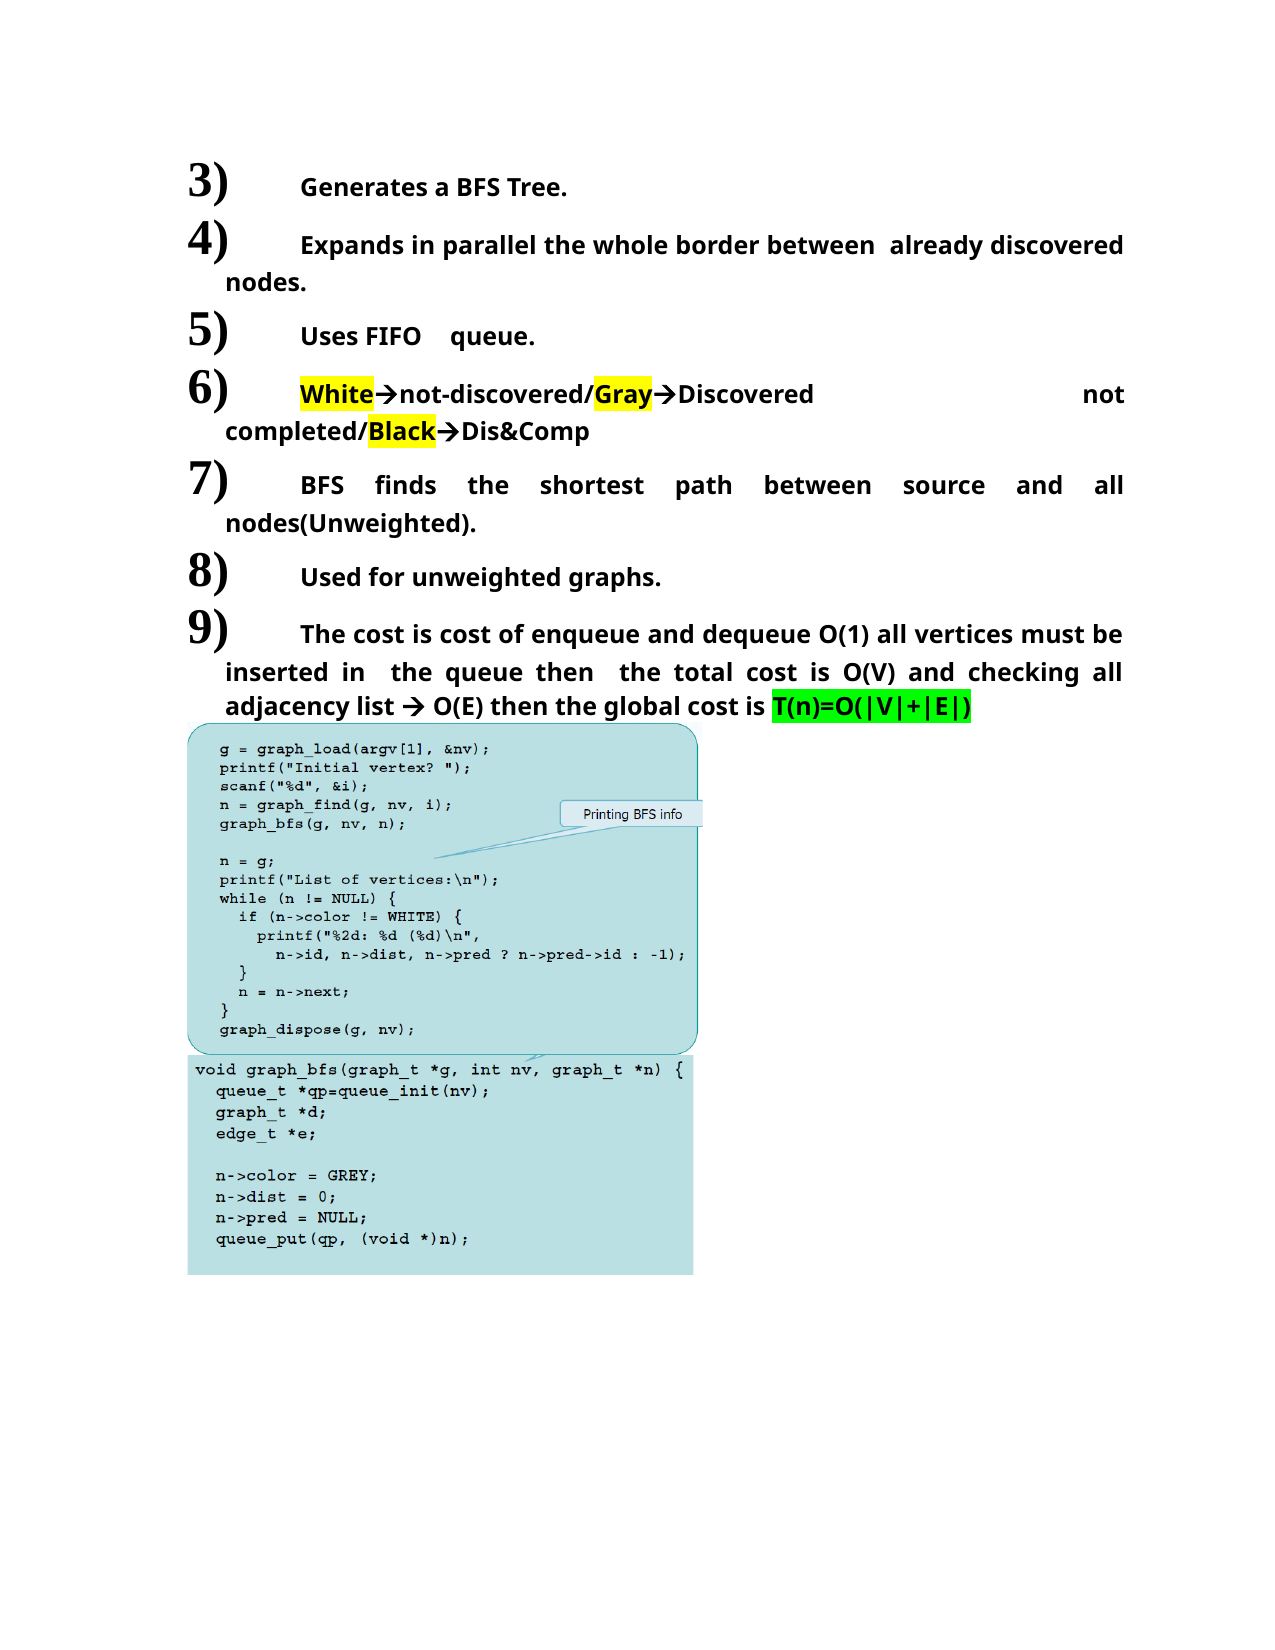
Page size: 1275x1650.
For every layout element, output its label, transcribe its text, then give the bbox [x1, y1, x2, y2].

subtitle Whitenot-discovered/GrayDiscovered not completed/BlackDis&Comp [187, 357, 1125, 448]
subtitle The cost is cost of enqueue and dequeue O(1) all vertices must be inserted in the queue then the total cost is O(V) and checking all adjacency list  O(E) then the global cost is T(n)=O(|V|+|E|) [187, 597, 1125, 723]
subtitle BFS finds the shortest path between source and all nodes(Unweighted). [187, 448, 1125, 540]
subtitle Generates a BFS Tree. [187, 150, 1125, 207]
subtitle Expands in parallel the whole border between already discovered nodes. [187, 207, 1125, 299]
subtitle Used for unweighted graphs. [187, 540, 1125, 597]
subtitle Uses FIFO queue. [187, 299, 1125, 357]
